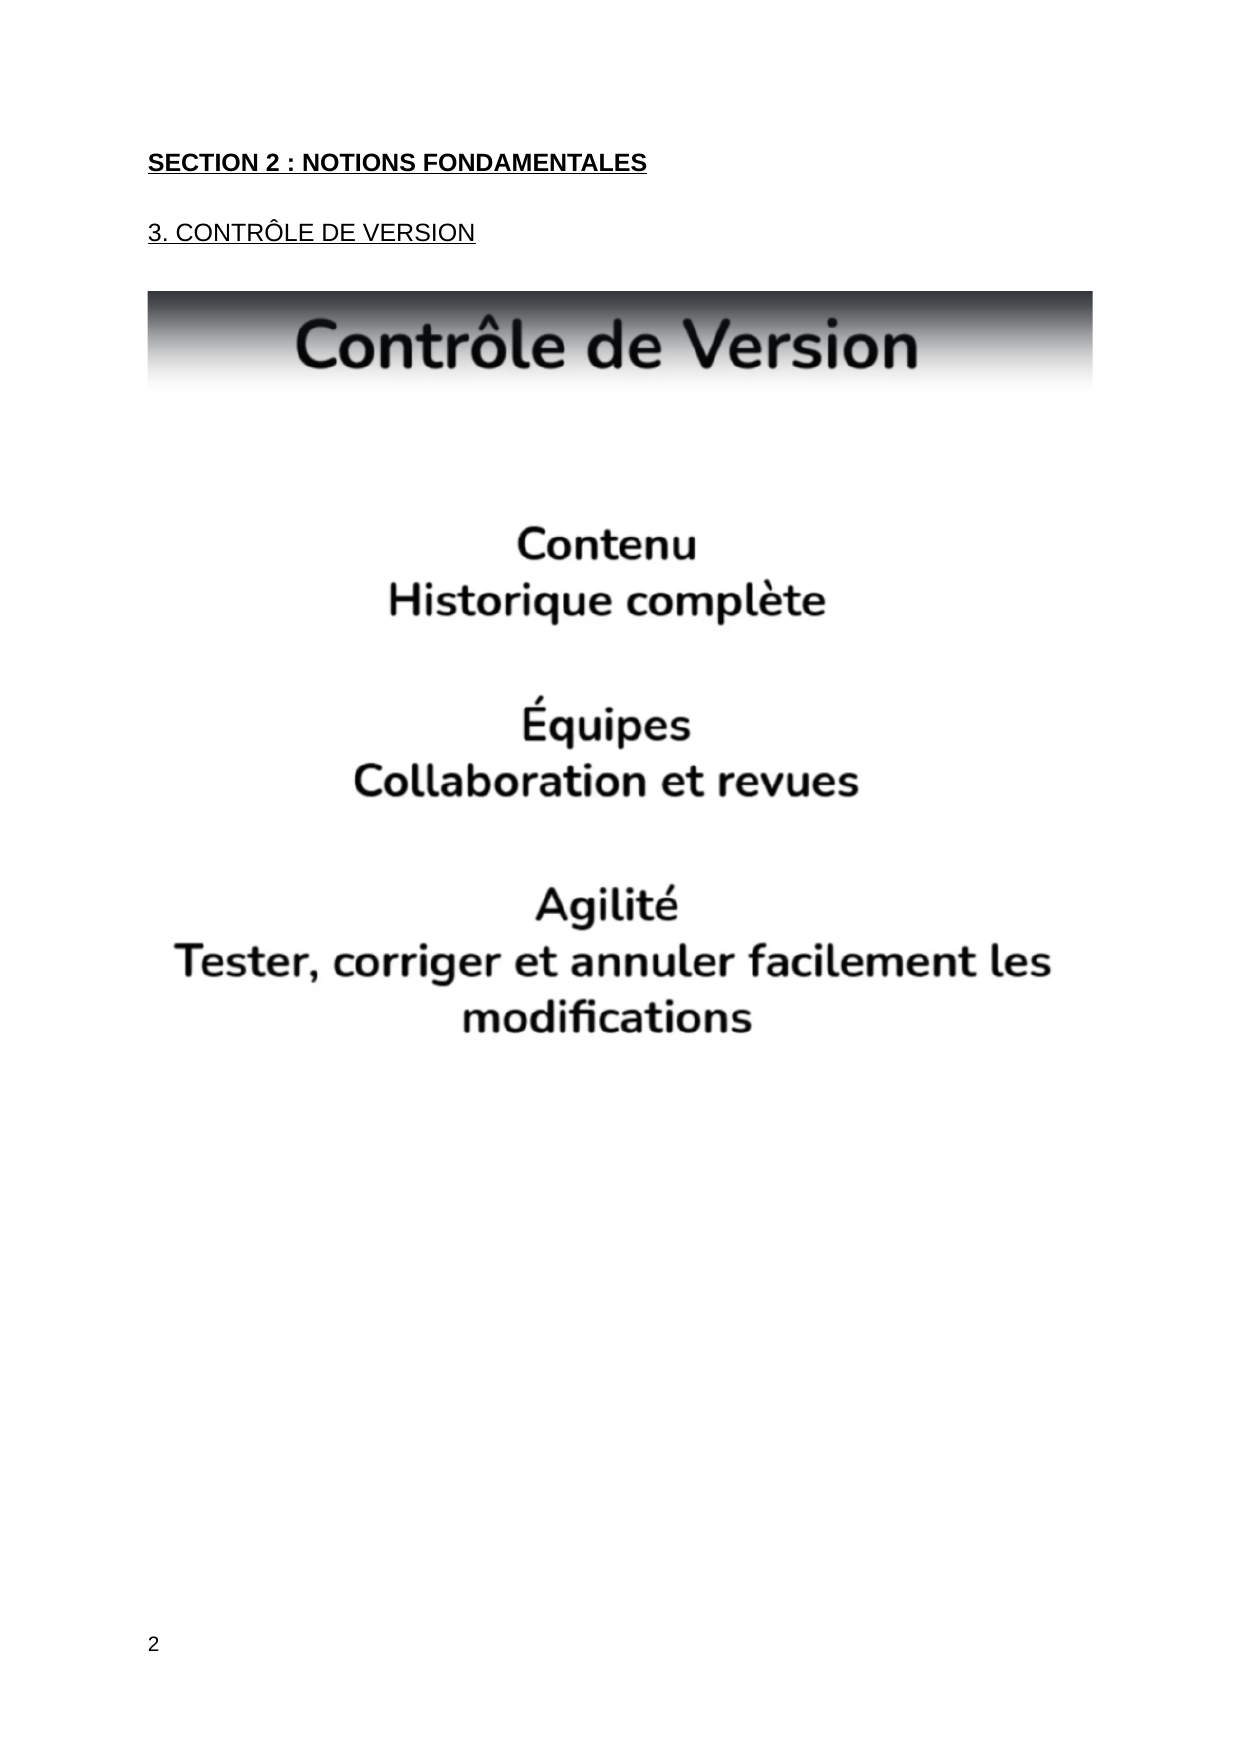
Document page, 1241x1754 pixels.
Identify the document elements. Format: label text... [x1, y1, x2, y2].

picture [147, 291, 1093, 1069]
subtitle 3. Contrôle de Version [148, 218, 1093, 247]
subtitle Section 2 : Notions Fondamentales [148, 148, 1093, 176]
